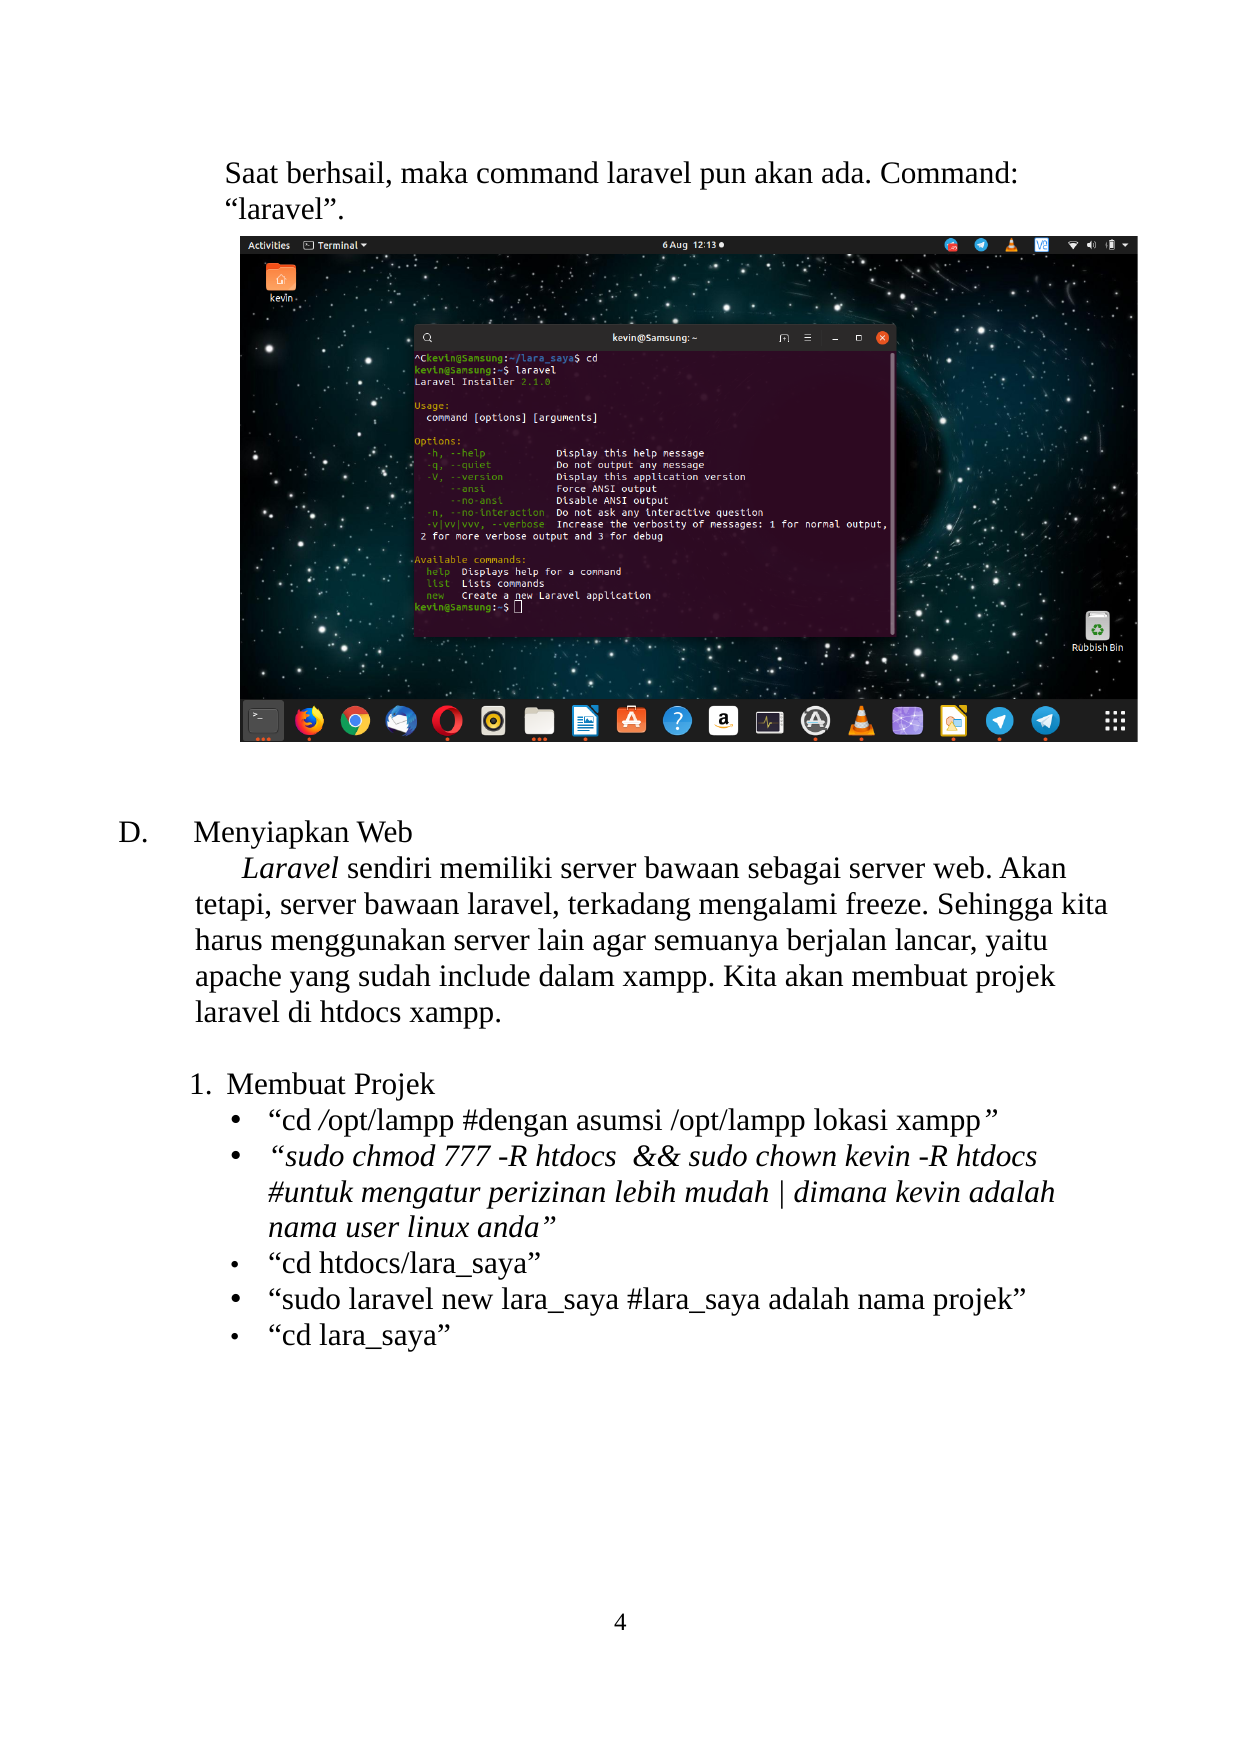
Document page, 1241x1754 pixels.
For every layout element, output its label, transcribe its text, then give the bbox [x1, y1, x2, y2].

picture [240, 236, 1138, 742]
list “cd htdocs/lara_saya” [230, 1245, 1122, 1281]
list “cd /opt/lampp #dengan asumsi /opt/lampp lokasi xampp” [230, 1101, 1122, 1137]
text Saat berhsail, maka command laravel pun akan ada. Command: “laravel”. [224, 154, 1122, 226]
list “sudo laravel new lara_saya #lara_saya adalah nama projek” [230, 1281, 1122, 1317]
list Membuat Projek [189, 1065, 1122, 1101]
list Menyiapkan Web [118, 813, 1122, 849]
list “sudo chmod 777 -R htdocs && sudo chown kevin -R htdocs #untuk mengatur perizinan lebih mudah | dimana kevin adalah nama user linux anda” [230, 1137, 1122, 1245]
list “cd lara_saya” [230, 1317, 1122, 1352]
list Laravel sendiri memiliki server bawaan sebagai server web. Akan tetapi, server bawaan laravel, terkadang mengalami freeze. Sehingga kita harus menggunakan server lain agar semuanya berjalan lancar, yaitu apache yang sudah include dalam xampp. Kita akan membuat projek laravel di htdocs xampp. [177, 849, 1122, 1029]
